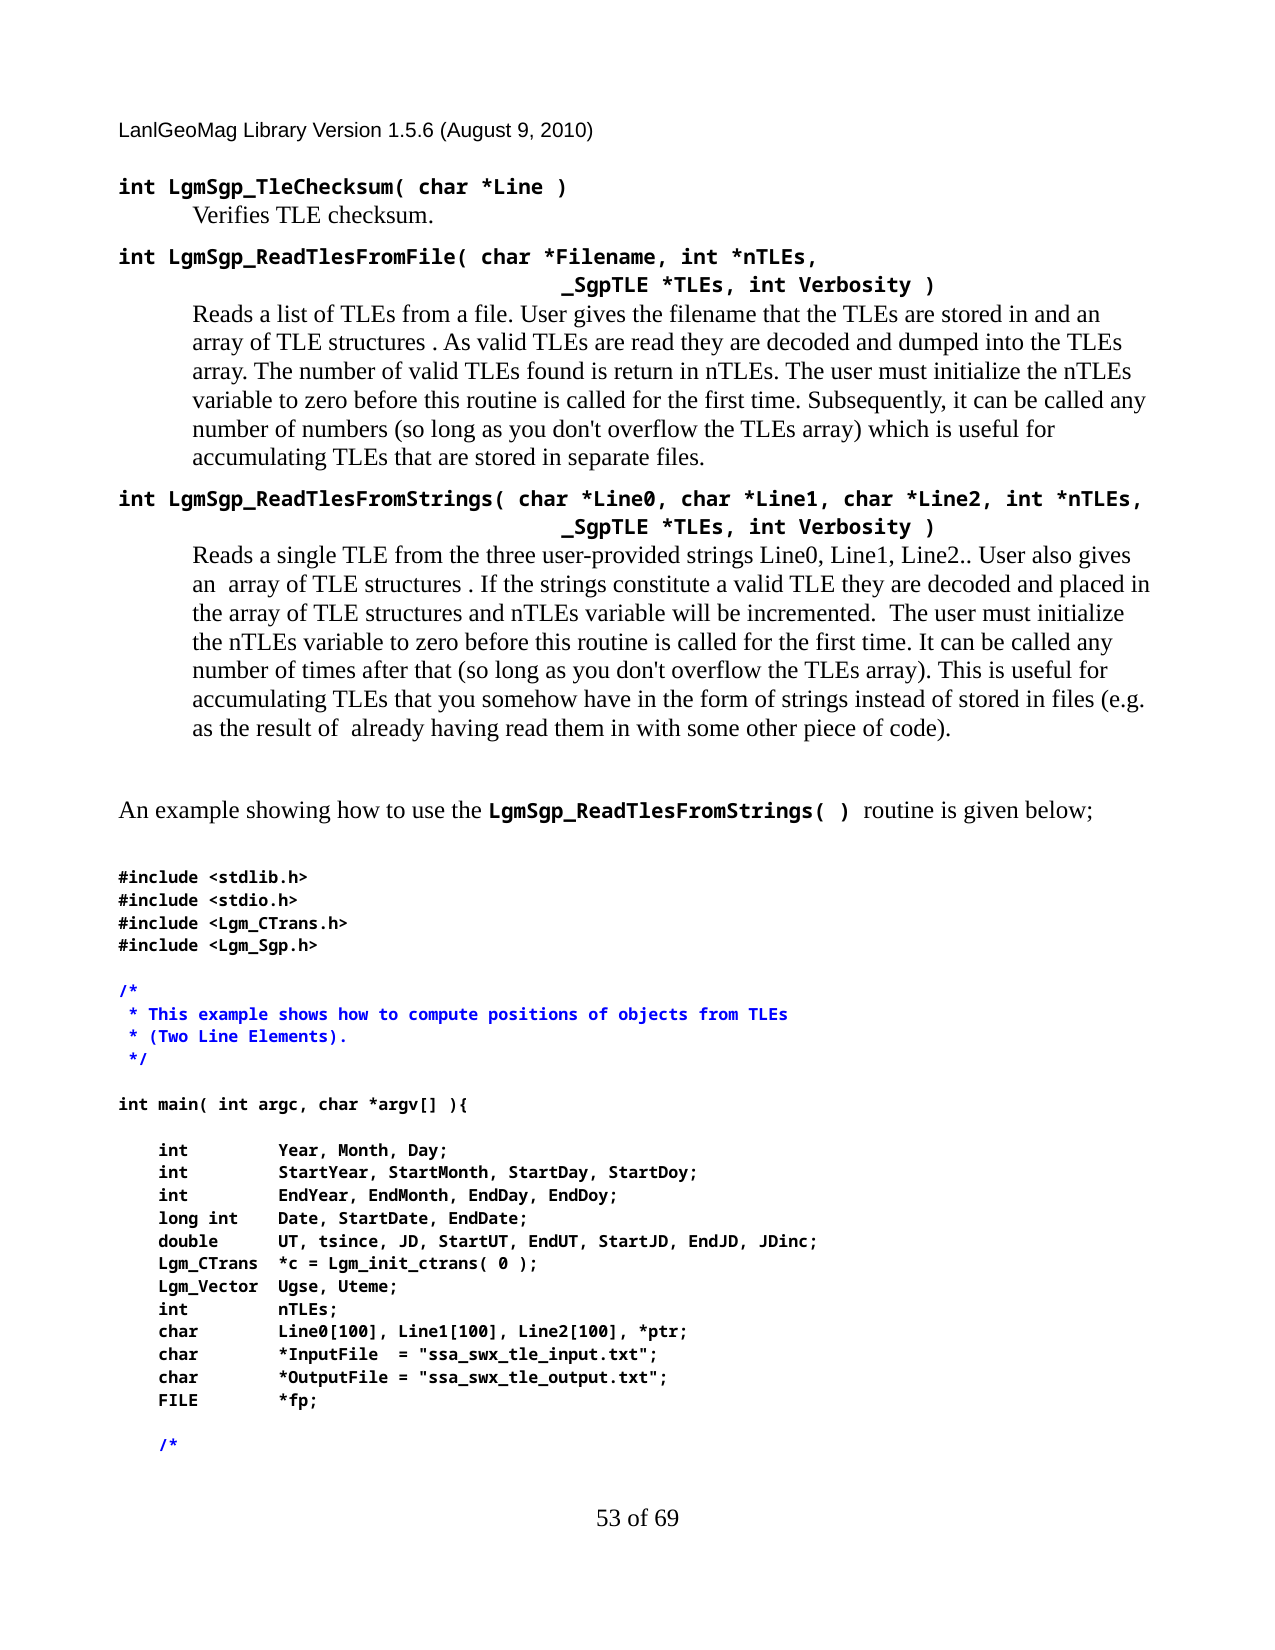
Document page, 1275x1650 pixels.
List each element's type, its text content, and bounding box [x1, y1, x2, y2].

text An example showing how to use the LgmSgp_ReadTlesFromStrings( ) routine is given below; [118, 796, 1157, 825]
text #include <Lgm_CTrans.h> [118, 911, 1157, 934]
text #include <stdio.h> [118, 889, 1157, 911]
text int LgmSgp_ReadTlesFromFile( char *Filename, int *nTLEs, [118, 242, 1157, 270]
text int main( int argc, char *argv[] ){ [118, 1093, 1157, 1116]
text char *OutputFile = "ssa_swx_tle_output.txt"; [118, 1366, 1157, 1388]
text #include <Lgm_Sgp.h> [118, 934, 1157, 957]
text int StartYear, StartMonth, StartDay, StartDoy; [118, 1161, 1157, 1184]
text int LgmSgp_ReadTlesFromStrings( char *Line0, char *Line1, char *Line2, int *nTLEs, [118, 484, 1157, 512]
text long int Date, StartDate, EndDate; [118, 1207, 1157, 1229]
text _SgpTLE *TLEs, int Verbosity ) [118, 270, 1157, 299]
text int EndYear, EndMonth, EndDay, EndDoy; [118, 1184, 1157, 1207]
text Reads a single TLE from the three user-provided strings Line0, Line1, Line2.. User also gives an array of TLE structures . If the strings constitute a valid TLE they are decoded and placed in the array of TLE structures and nTLEs variable will be incremented. The user must initialize the nTLEs variable to zero before this routine is called for the first time. It can be called any number of times after that (so long as you don't overflow the TLEs array). This is useful for accumulating TLEs that you somehow have in the form of strings instead of stored in files (e.g. as the result of already having read them in with some other piece of code). [192, 541, 1157, 742]
text _SgpTLE *TLEs, int Verbosity ) [118, 512, 1157, 541]
text char *InputFile = "ssa_swx_tle_input.txt"; [118, 1343, 1157, 1366]
text FILE *fp; [118, 1388, 1157, 1411]
text int Year, Month, Day; [118, 1138, 1157, 1161]
text */ [118, 1048, 1157, 1070]
text /* [118, 1434, 1157, 1456]
text Verifies TLE checksum. [192, 201, 1157, 229]
text /* [118, 979, 1157, 1002]
text * (Two Line Elements). [118, 1025, 1157, 1048]
text Lgm_CTrans *c = Lgm_init_ctrans( 0 ); [118, 1252, 1157, 1275]
text * This example shows how to compute positions of objects from TLEs [118, 1002, 1157, 1025]
text Reads a list of TLEs from a file. User gives the filename that the TLEs are stored in and an array of TLE structures . As valid TLEs are read they are decoded and dumped into the TLEs array. The number of valid TLEs found is return in nTLEs. The user must initialize the nTLEs variable to zero before this routine is called for the first time. Subsequently, it can be called any number of numbers (so long as you don't overflow the TLEs array) which is useful for accumulating TLEs that are stored in separate files. [192, 299, 1157, 471]
text int LgmSgp_TleChecksum( char *Line ) [118, 172, 1157, 201]
text double UT, tsince, JD, StartUT, EndUT, StartJD, EndJD, JDinc; [118, 1229, 1157, 1252]
text int nTLEs; [118, 1297, 1157, 1320]
text char Line0[100], Line1[100], Line2[100], *ptr; [118, 1320, 1157, 1343]
text Lgm_Vector Ugse, Uteme; [118, 1275, 1157, 1297]
text #include <stdlib.h> [118, 866, 1157, 889]
